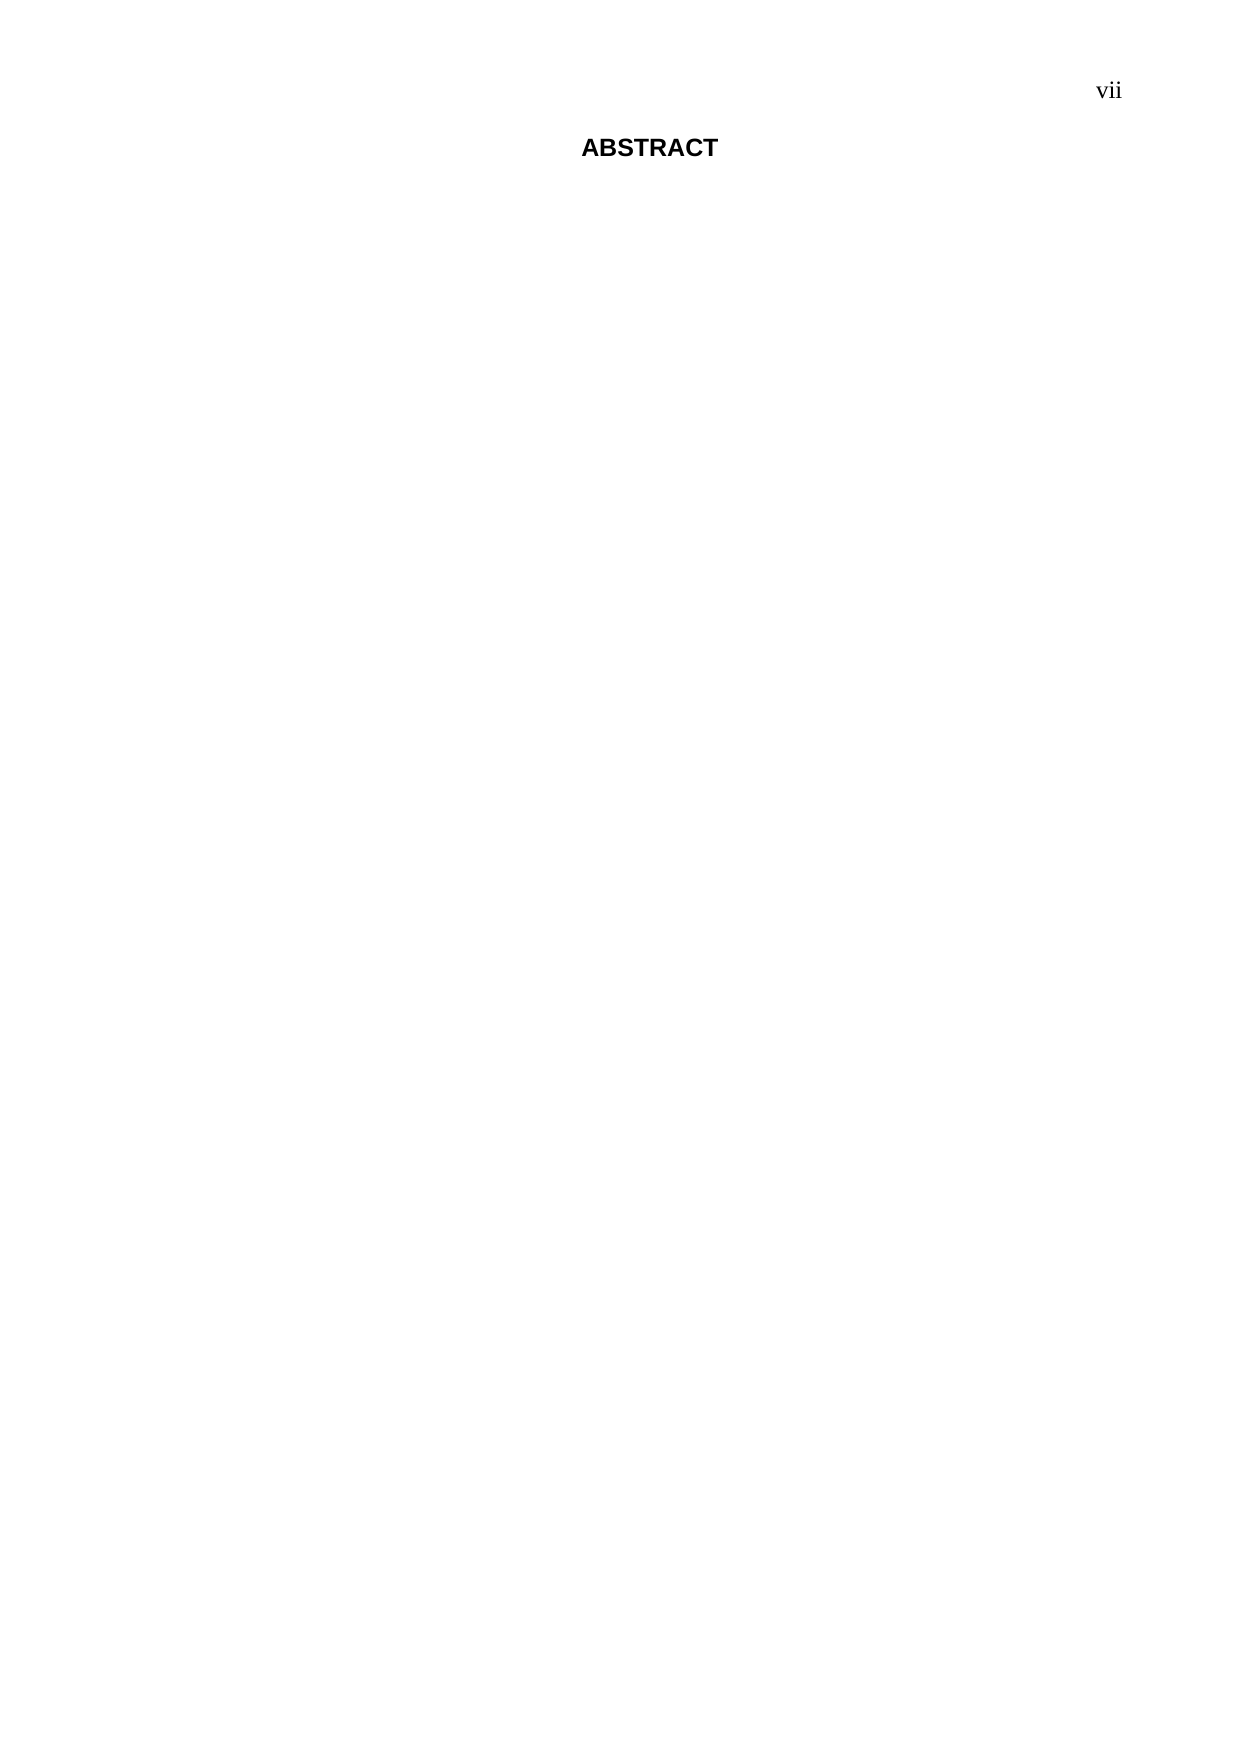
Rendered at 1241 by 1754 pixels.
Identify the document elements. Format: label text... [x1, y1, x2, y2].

text ABSTRACT [177, 132, 1122, 161]
